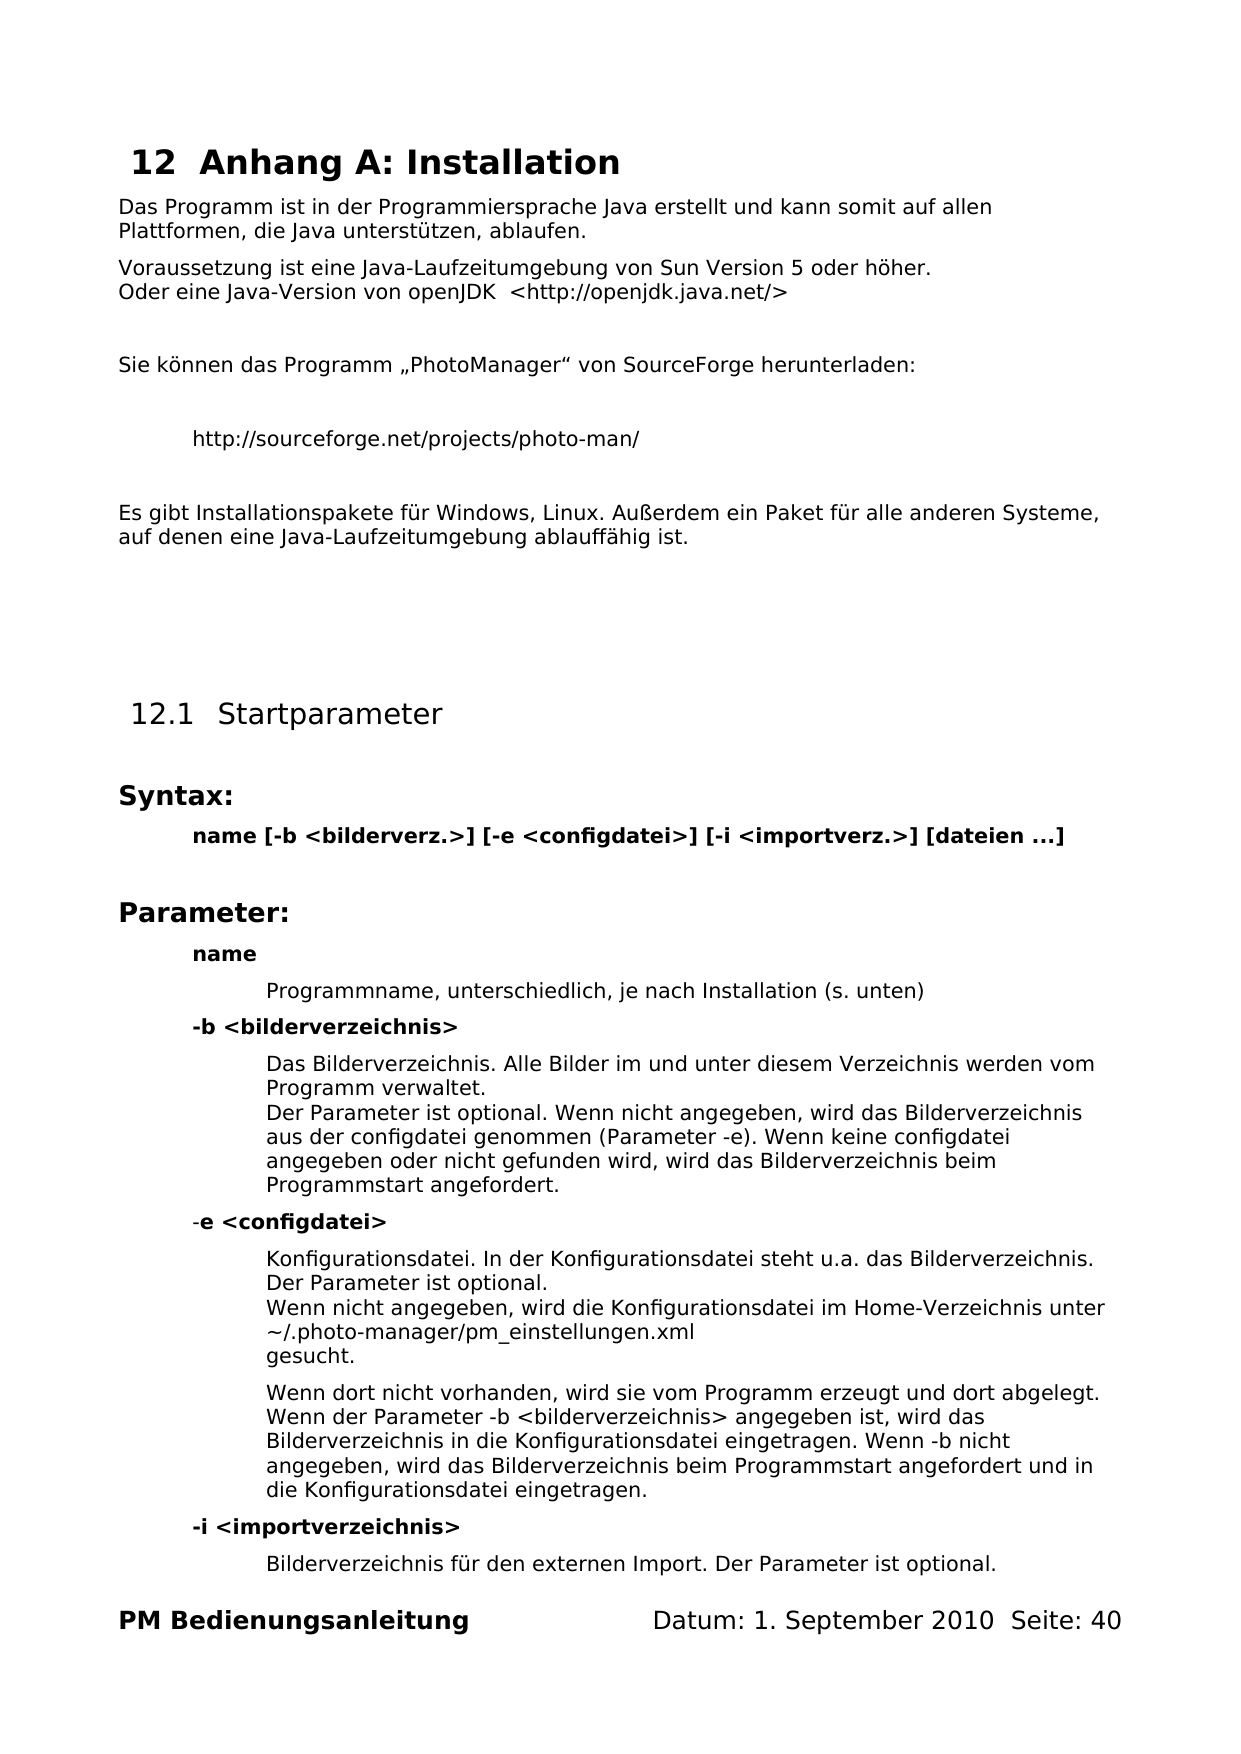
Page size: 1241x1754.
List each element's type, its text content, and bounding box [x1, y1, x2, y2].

text Voraussetzung ist eine Java-Laufzeitumgebung von Sun Version 5 oder höher. Oder eine Java-Version von openJDK <http://openjdk.java.net/> [118, 256, 1122, 304]
text Das Bilderverzeichnis. Alle Bilder im und unter diesem Verzeichnis werden vom Programm verwaltet. Der Parameter ist optional. Wenn nicht angegeben, wird das Bilderverzeichnis aus der configdatei genommen (Parameter -e). Wenn keine configdatei angegeben oder nicht gefunden wird, wird das Bilderverzeichnis beim Programmstart angefordert. [266, 1052, 1122, 1198]
text http://sourceforge.net/projects/photo-man/ [118, 427, 1122, 451]
subtitle Anhang A: Installation [130, 143, 1122, 182]
text Syntax: [118, 780, 1122, 812]
text Sie können das Programm „PhotoManager“ von SourceForge herunterladen: [118, 353, 1122, 378]
text Das Programm ist in der Programmiersprache Java erstellt und kann somit auf allen Plattformen, die Java unterstützen, ablaufen. [118, 195, 1122, 243]
text Es gibt Installationspakete für Windows, Linux. Außerdem ein Paket für alle anderen Systeme, auf denen eine Java-Laufzeitumgebung ablauffähig ist. [118, 501, 1122, 549]
text Parameter: [118, 898, 1122, 929]
text -e <configdatei> [192, 1210, 1122, 1234]
text Wenn dort nicht vorhanden, wird sie vom Programm erzeugt und dort abgelegt. Wenn der Parameter -b <bilderverzeichnis> angegeben ist, wird das Bilderverzeichnis in die Konfigurationsdatei eingetragen. Wenn -b nicht angegeben, wird das Bilderverzeichnis beim Programmstart angefordert und in die Konfigurationsdatei eingetragen. [266, 1381, 1122, 1502]
text Konfigurationsdatei. In der Konfigurationsdatei steht u.a. das Bilderverzeichnis. Der Parameter ist optional. Wenn nicht angegeben, wird die Konfigurationsdatei im Home-Verzeichnis unter ~/.photo-manager/pm_einstellungen.xml gesucht. [266, 1247, 1122, 1368]
text Bilderverzeichnis für den externen Import. Der Parameter ist optional. [266, 1552, 1122, 1576]
text Programmname, unterschiedlich, je nach Installation (s. unten) [266, 979, 1122, 1003]
text -i <importverzeichnis> [192, 1515, 1122, 1539]
text name [192, 942, 1122, 966]
subtitle Startparameter [130, 697, 1122, 731]
text -b <bilderverzeichnis> [192, 1015, 1122, 1040]
text name [-b <bilderverz.>] [-e <configdatei>] [-i <importverz.>] [dateien ...] [192, 824, 1122, 848]
